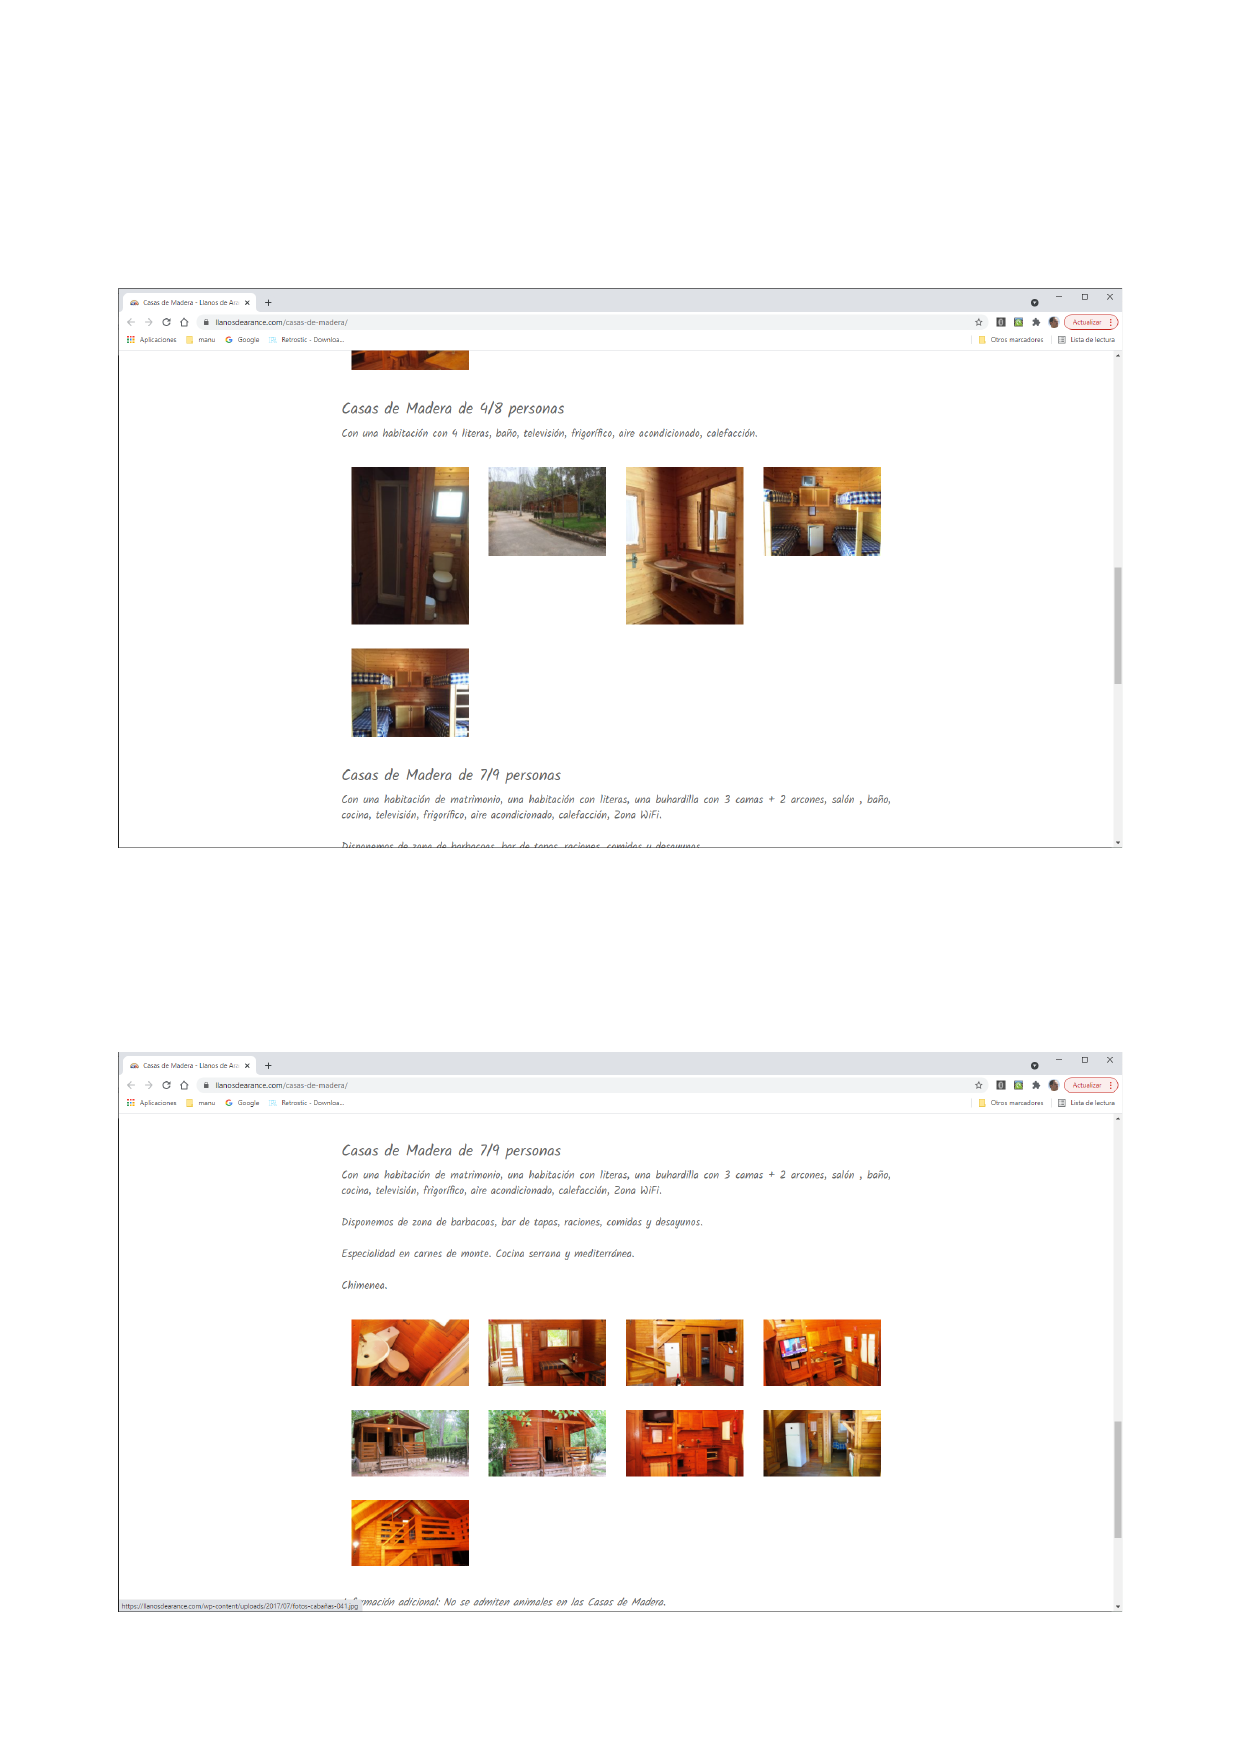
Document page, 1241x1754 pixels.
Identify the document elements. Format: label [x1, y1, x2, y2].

picture [118, 288, 1123, 848]
picture [118, 1052, 1123, 1612]
